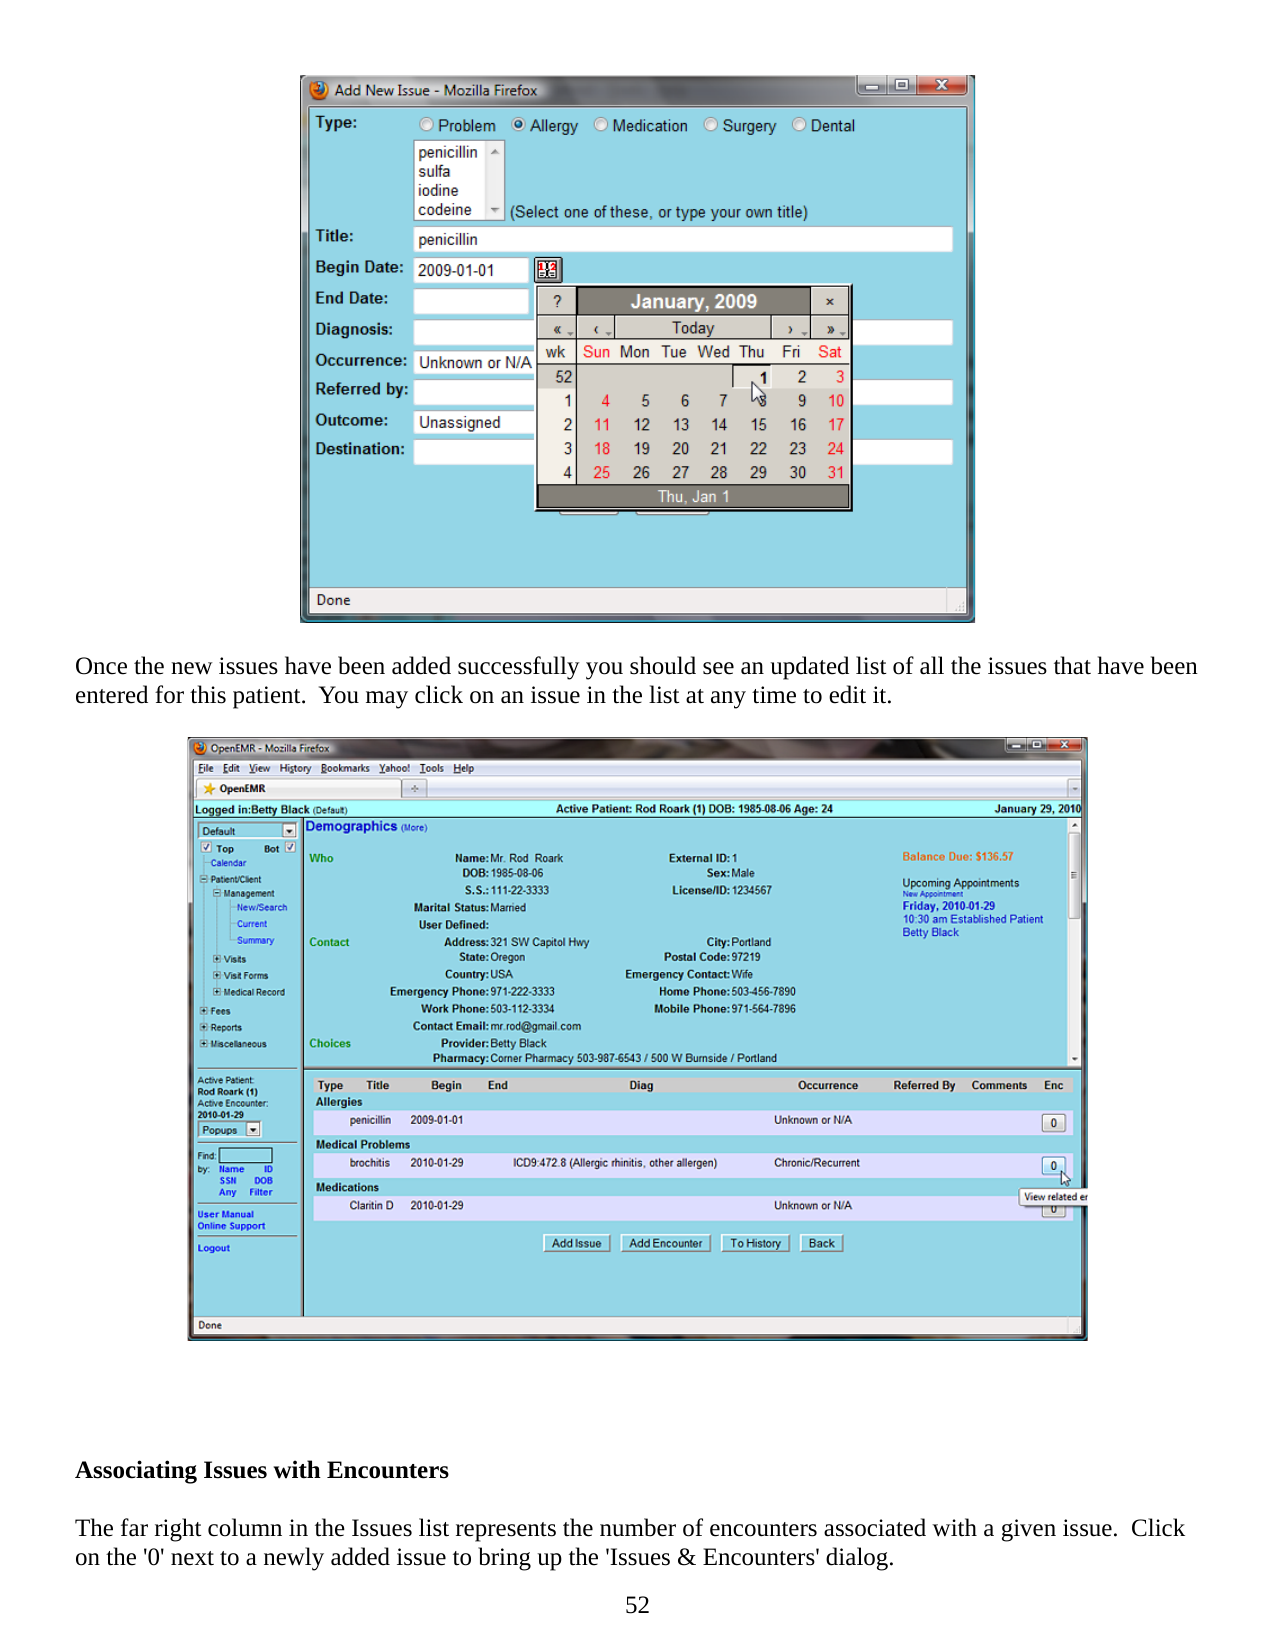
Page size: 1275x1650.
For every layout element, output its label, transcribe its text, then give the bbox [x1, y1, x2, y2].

text Once the new issues have been added successfully you should see an updated list of all the issues that have been entered for this patient. You may click on an issue in the list at any time to edit it. [75, 651, 1200, 709]
text Associating Issues with Encounters [75, 1456, 1200, 1484]
text The far right column in the Issues list represents the number of encounters associated with a given issue. Click on the '0' next to a newly added issue to bring up the 'Issues & Encounters' dialog. [75, 1513, 1200, 1571]
picture [300, 75, 976, 623]
picture [187, 737, 1088, 1341]
